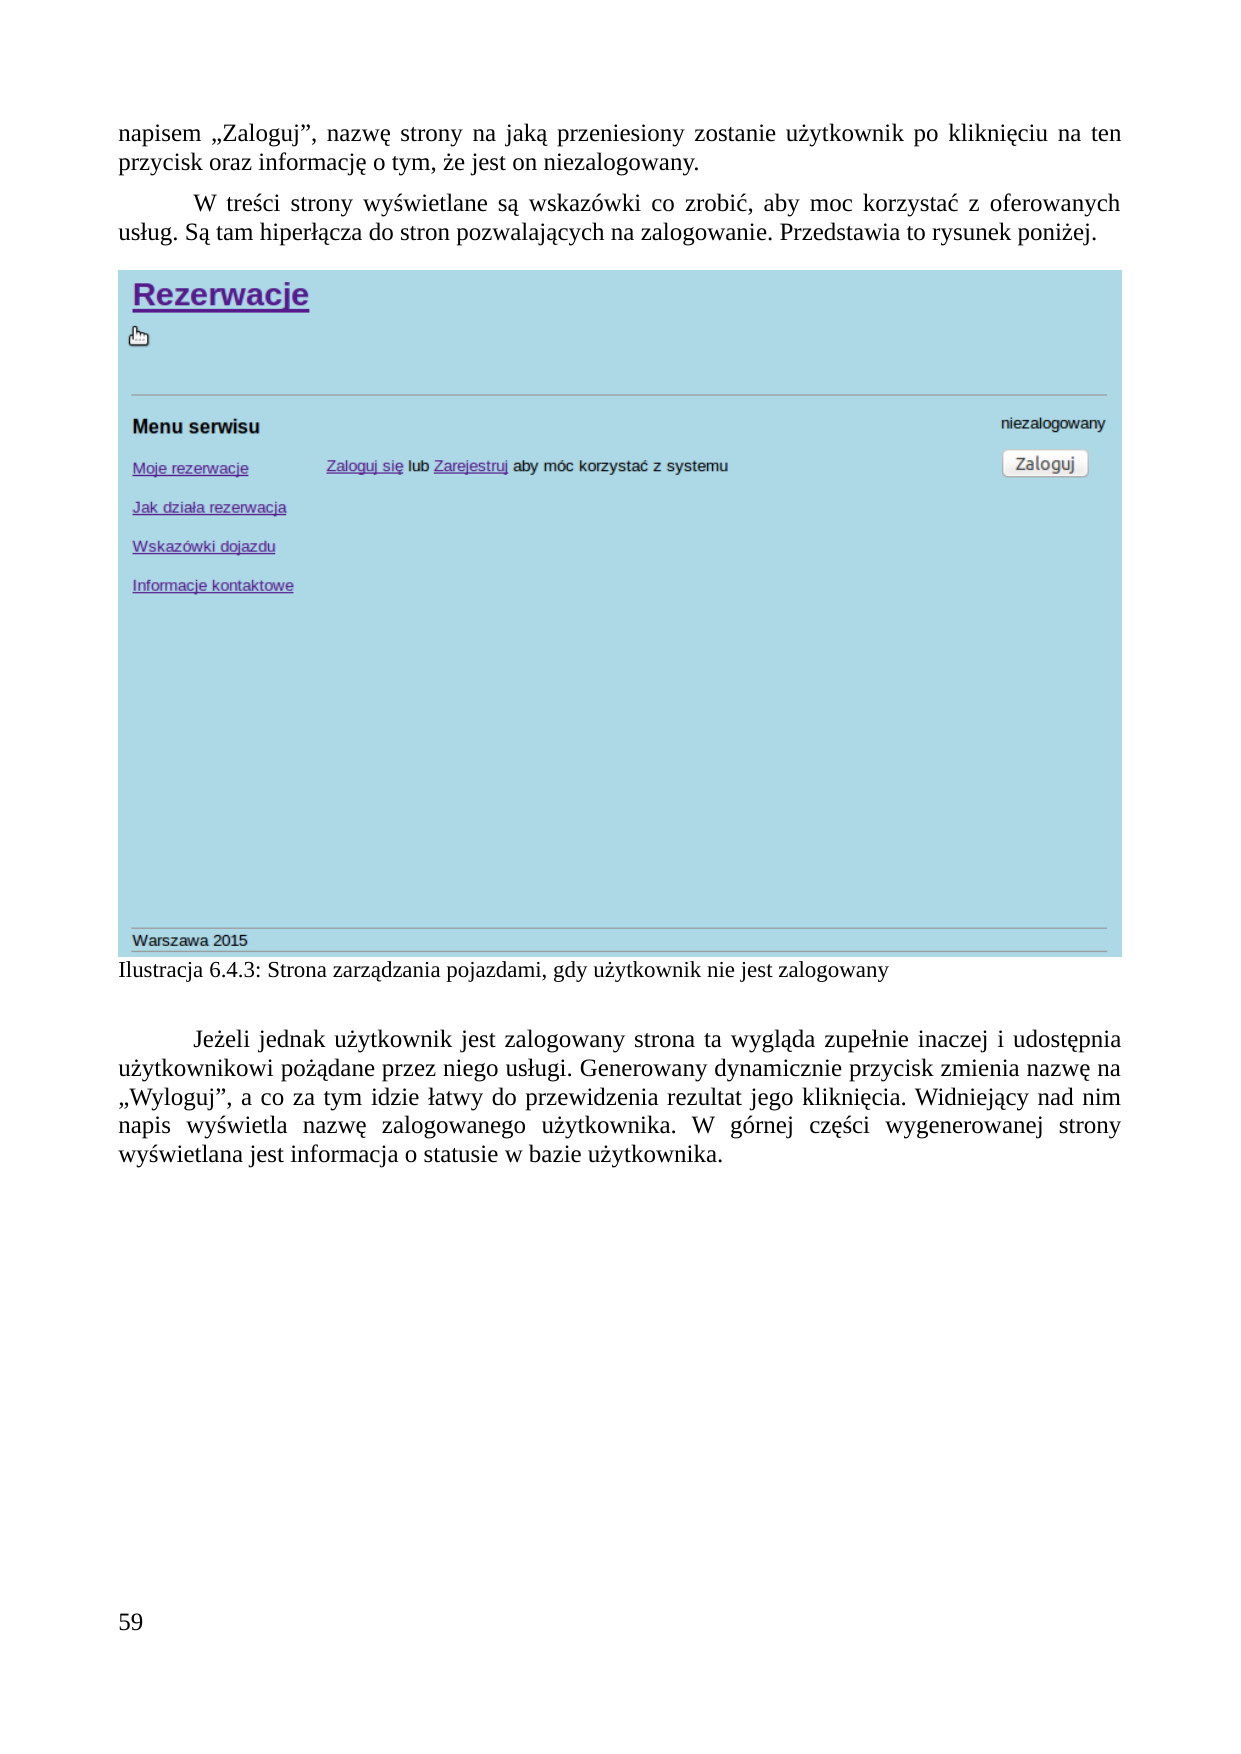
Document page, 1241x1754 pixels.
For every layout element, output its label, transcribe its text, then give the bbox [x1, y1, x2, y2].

text W treści strony wyświetlane są wskazówki co zrobić, aby moc korzystać z oferowanych usług. Są tam hiperłącza do stron pozwalających na zalogowanie. Przedstawia to rysunek poniżej. [118, 188, 1122, 246]
text Jeżeli jednak użytkownik jest zalogowany strona ta wygląda zupełnie inaczej i udostępnia użytkownikowi pożądane przez niego usługi. Generowany dynamicznie przycisk zmienia nazwę na „Wyloguj”, a co za tym idzie łatwy do przewidzenia rezultat jego kliknięcia. Widniejący nad nim napis wyświetla nazwę zalogowanego użytkownika. W górnej części wygenerowanej strony wyświetlana jest informacja o statusie w bazie użytkownika. [118, 1024, 1122, 1168]
text napisem „Zaloguj”, nazwę strony na jaką przeniesiony zostanie użytkownik po kliknięciu na ten przycisk oraz informację o tym, że jest on niezalogowany. [118, 118, 1122, 176]
text Ilustracja 6.4.3: Strona zarządzania pojazdami, gdy użytkownik nie jest zalogowany [118, 957, 1122, 983]
picture [118, 270, 1123, 957]
